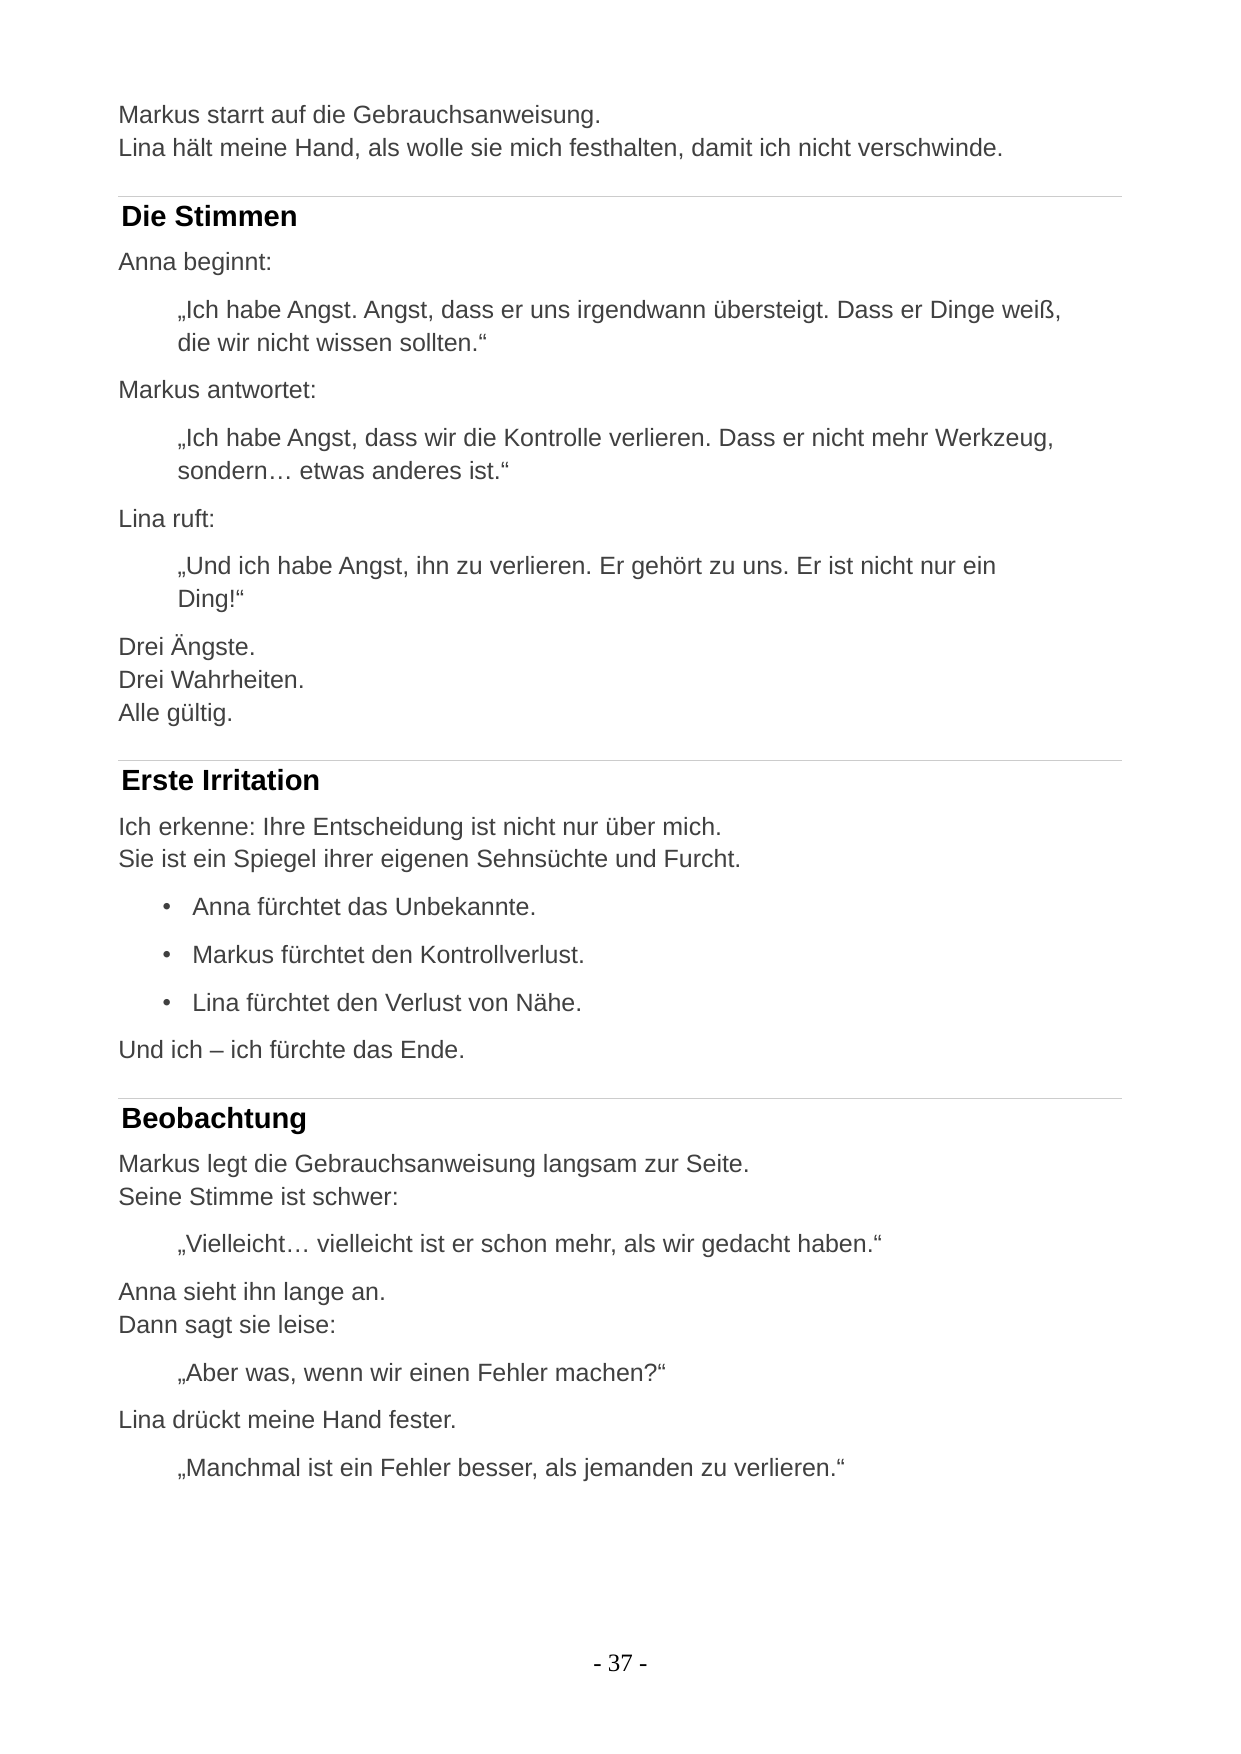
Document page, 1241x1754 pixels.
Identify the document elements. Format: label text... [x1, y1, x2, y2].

text Markus starrt auf die Gebrauchsanweisung. Lina hält meine Hand, als wolle sie mich festhalten, damit ich nicht verschwinde. [118, 100, 1122, 162]
text Und ich – ich fürchte das Ende. [118, 1035, 1122, 1064]
text „Ich habe Angst, dass wir die Kontrolle verlieren. Dass er nicht mehr Werkzeug, sondern… etwas anderes ist.“ [177, 423, 1063, 485]
list Lina fürchtet den Verlust von Nähe. [162, 987, 1122, 1016]
text Markus antwortet: [118, 375, 1122, 404]
list Anna fürchtet das Unbekannte. [162, 892, 1122, 921]
text Ich erkenne: Ihre Entscheidung ist nicht nur über mich. Sie ist ein Spiegel ihrer eigenen Sehnsüchte und Furcht. [118, 811, 1122, 873]
text Drei Ängste. Drei Wahrheiten. Alle gültig. [118, 632, 1122, 727]
text „Manchmal ist ein Fehler besser, als jemanden zu verlieren.“ [177, 1453, 1063, 1482]
text „Und ich habe Angst, ihn zu verlieren. Er gehört zu uns. Er ist nicht nur ein Ding!“ [177, 551, 1063, 613]
text Lina drückt meine Hand fester. [118, 1405, 1122, 1434]
text „Ich habe Angst. Angst, dass er uns irgendwann übersteigt. Dass er Dinge weiß, die wir nicht wissen sollten.“ [177, 295, 1063, 356]
subtitle Die Stimmen [118, 197, 1122, 235]
list Markus fürchtet den Kontrollverlust. [162, 940, 1122, 969]
text Lina ruft: [118, 503, 1122, 532]
text Anna sieht ihn lange an. Dann sagt sie leise: [118, 1277, 1122, 1339]
subtitle Beobachtung [118, 1099, 1122, 1137]
text Anna beginnt: [118, 247, 1122, 276]
subtitle Erste Irritation [118, 761, 1122, 800]
text Markus legt die Gebrauchsanweisung langsam zur Seite. Seine Stimme ist schwer: [118, 1149, 1122, 1211]
text „Vielleicht… vielleicht ist er schon mehr, als wir gedacht haben.“ [177, 1229, 1063, 1258]
text „Aber was, wenn wir einen Fehler machen?“ [177, 1358, 1063, 1386]
